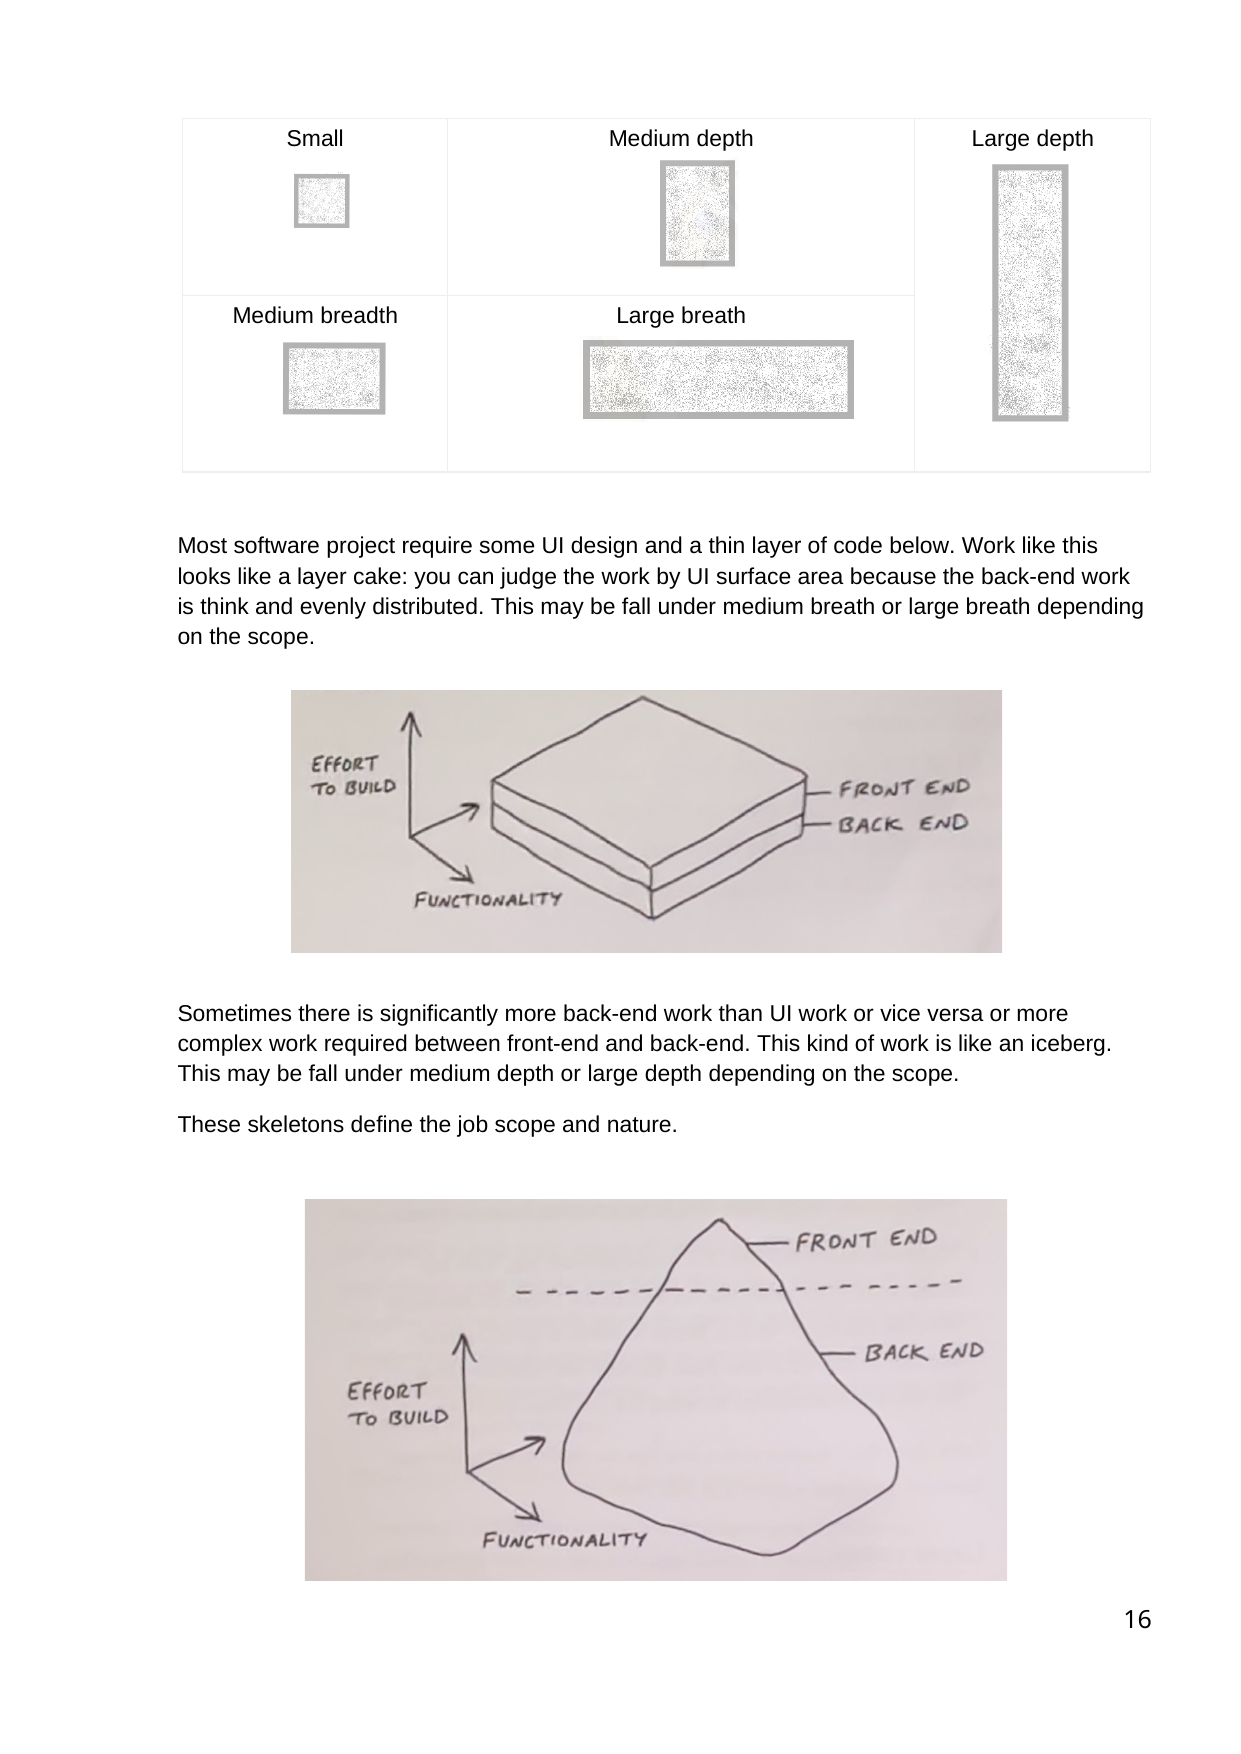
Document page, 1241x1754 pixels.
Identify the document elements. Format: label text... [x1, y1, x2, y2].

table_header Small [183, 119, 447, 295]
text These skeletons define the job scope and nature. [177, 1111, 1152, 1137]
picture [656, 157, 739, 269]
table_header Large depth [915, 119, 1150, 471]
table_header Medium depth [448, 119, 914, 295]
picture [578, 336, 858, 422]
picture [987, 161, 1071, 424]
picture [304, 1199, 1008, 1581]
picture [292, 172, 352, 230]
text Sometimes there is significantly more back-end work than UI work or vice versa or more complex work required between front-end and back-end. This kind of work is like an iceberg. This may be fall under medium depth or large depth depending on the scope. [177, 1000, 1152, 1086]
picture [291, 690, 1003, 953]
picture [278, 340, 388, 415]
text Most software project require some UI design and a thin layer of code below. Work like this looks like a layer cake: you can judge the work by UI surface area because the back-end work is think and evenly distributed. This may be fall under medium breath or large breath depending on the scope. [177, 532, 1152, 649]
table_cell Large breath [448, 296, 914, 471]
table_cell Medium breadth [183, 296, 447, 471]
